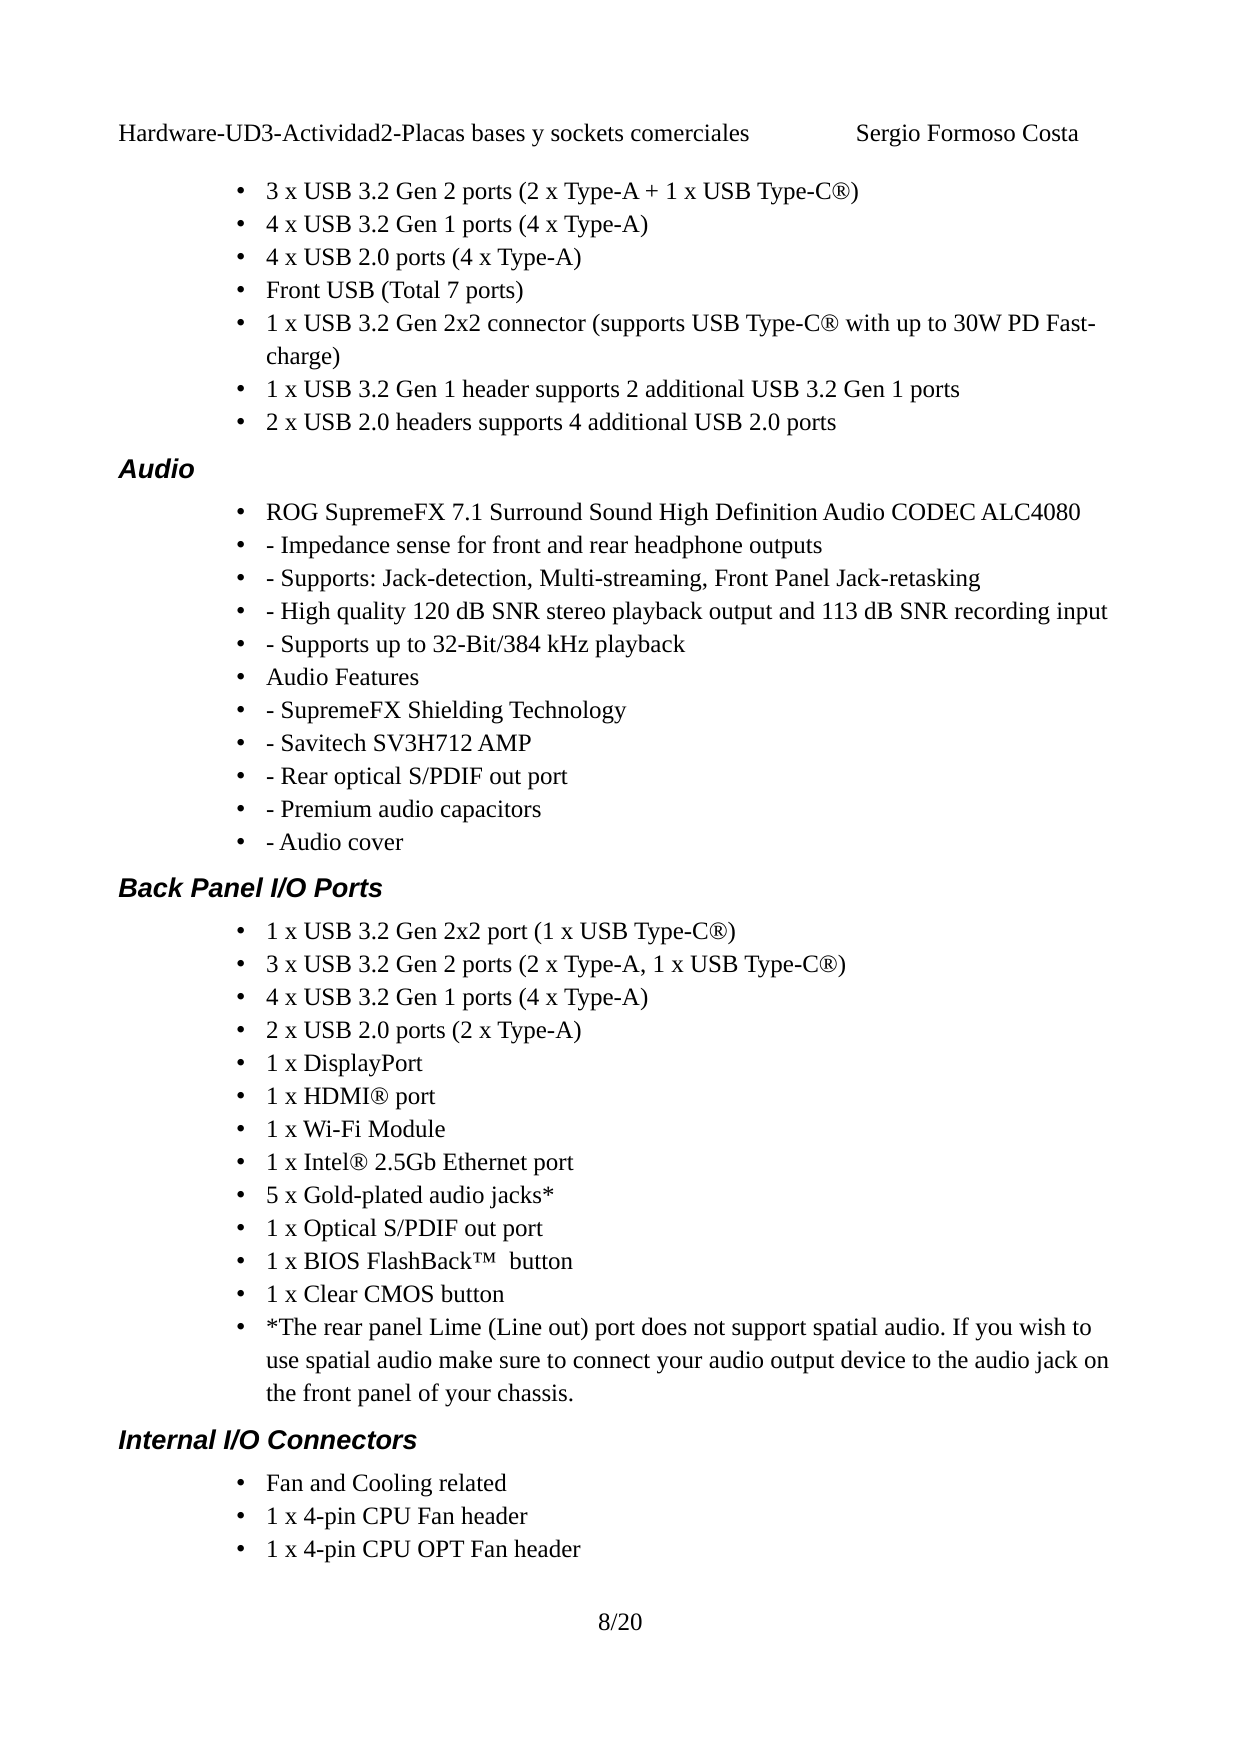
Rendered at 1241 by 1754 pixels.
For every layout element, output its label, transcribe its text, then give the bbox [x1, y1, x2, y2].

list - Audio cover [236, 827, 1122, 856]
list - Premium audio capacitors [236, 794, 1122, 823]
list - High quality 120 dB SNR stereo playback output and 113 dB SNR recording input [236, 596, 1122, 624]
list 4 x USB 3.2 Gen 1 ports (4 x Type-A) [236, 982, 1122, 1011]
list 1 x BIOS FlashBack™ button [236, 1246, 1122, 1275]
list - Supports: Jack-detection, Multi-streaming, Front Panel Jack-retasking [236, 563, 1122, 592]
list Front USB (Total 7 ports) [236, 275, 1122, 304]
list 1 x 4-pin CPU Fan header [236, 1501, 1122, 1529]
list *The rear panel Lime (Line out) port does not support spatial audio. If you wish to use spatial audio make sure to connect your audio output device to the audio jack on the front panel of your chassis. [236, 1312, 1122, 1407]
subtitle Audio [118, 453, 1122, 484]
list - Rear optical S/PDIF out port [236, 761, 1122, 790]
list 1 x USB 3.2 Gen 2x2 port (1 x USB Type-C®) [236, 916, 1122, 945]
list - Supports up to 32-Bit/384 kHz playback [236, 629, 1122, 658]
list 4 x USB 3.2 Gen 1 ports (4 x Type-A) [236, 209, 1122, 238]
list 3 x USB 3.2 Gen 2 ports (2 x Type-A + 1 x USB Type-C®) [236, 176, 1122, 205]
list 1 x Intel® 2.5Gb Ethernet port [236, 1147, 1122, 1176]
list Audio Features [236, 662, 1122, 691]
list 1 x USB 3.2 Gen 1 header supports 2 additional USB 3.2 Gen 1 ports [236, 374, 1122, 403]
list 1 x Clear CMOS button [236, 1279, 1122, 1308]
list 1 x HDMI® port [236, 1081, 1122, 1110]
list 1 x Wi-Fi Module [236, 1114, 1122, 1143]
list 1 x 4-pin CPU OPT Fan header [236, 1534, 1122, 1563]
list 5 x Gold-plated audio jacks* [236, 1180, 1122, 1209]
list 3 x USB 3.2 Gen 2 ports (2 x Type-A, 1 x USB Type-C®) [236, 949, 1122, 978]
list 1 x USB 3.2 Gen 2x2 connector (supports USB Type-C® with up to 30W PD Fast-charge) [236, 308, 1122, 370]
list 1 x DisplayPort [236, 1048, 1122, 1077]
list 1 x Optical S/PDIF out port [236, 1213, 1122, 1242]
list 4 x USB 2.0 ports (4 x Type-A) [236, 242, 1122, 271]
list - Impedance sense for front and rear headphone outputs [236, 530, 1122, 558]
list 2 x USB 2.0 headers supports 4 additional USB 2.0 ports [236, 407, 1122, 436]
list - Savitech SV3H712 AMP [236, 728, 1122, 757]
list 2 x USB 2.0 ports (2 x Type-A) [236, 1015, 1122, 1044]
list Fan and Cooling related [236, 1468, 1122, 1497]
subtitle Internal I/O Connectors [118, 1424, 1122, 1455]
list ROG SupremeFX 7.1 Surround Sound High Definition Audio CODEC ALC4080 [236, 497, 1122, 526]
subtitle Back Panel I/O Ports [118, 872, 1122, 904]
list - SupremeFX Shielding Technology [236, 695, 1122, 724]
